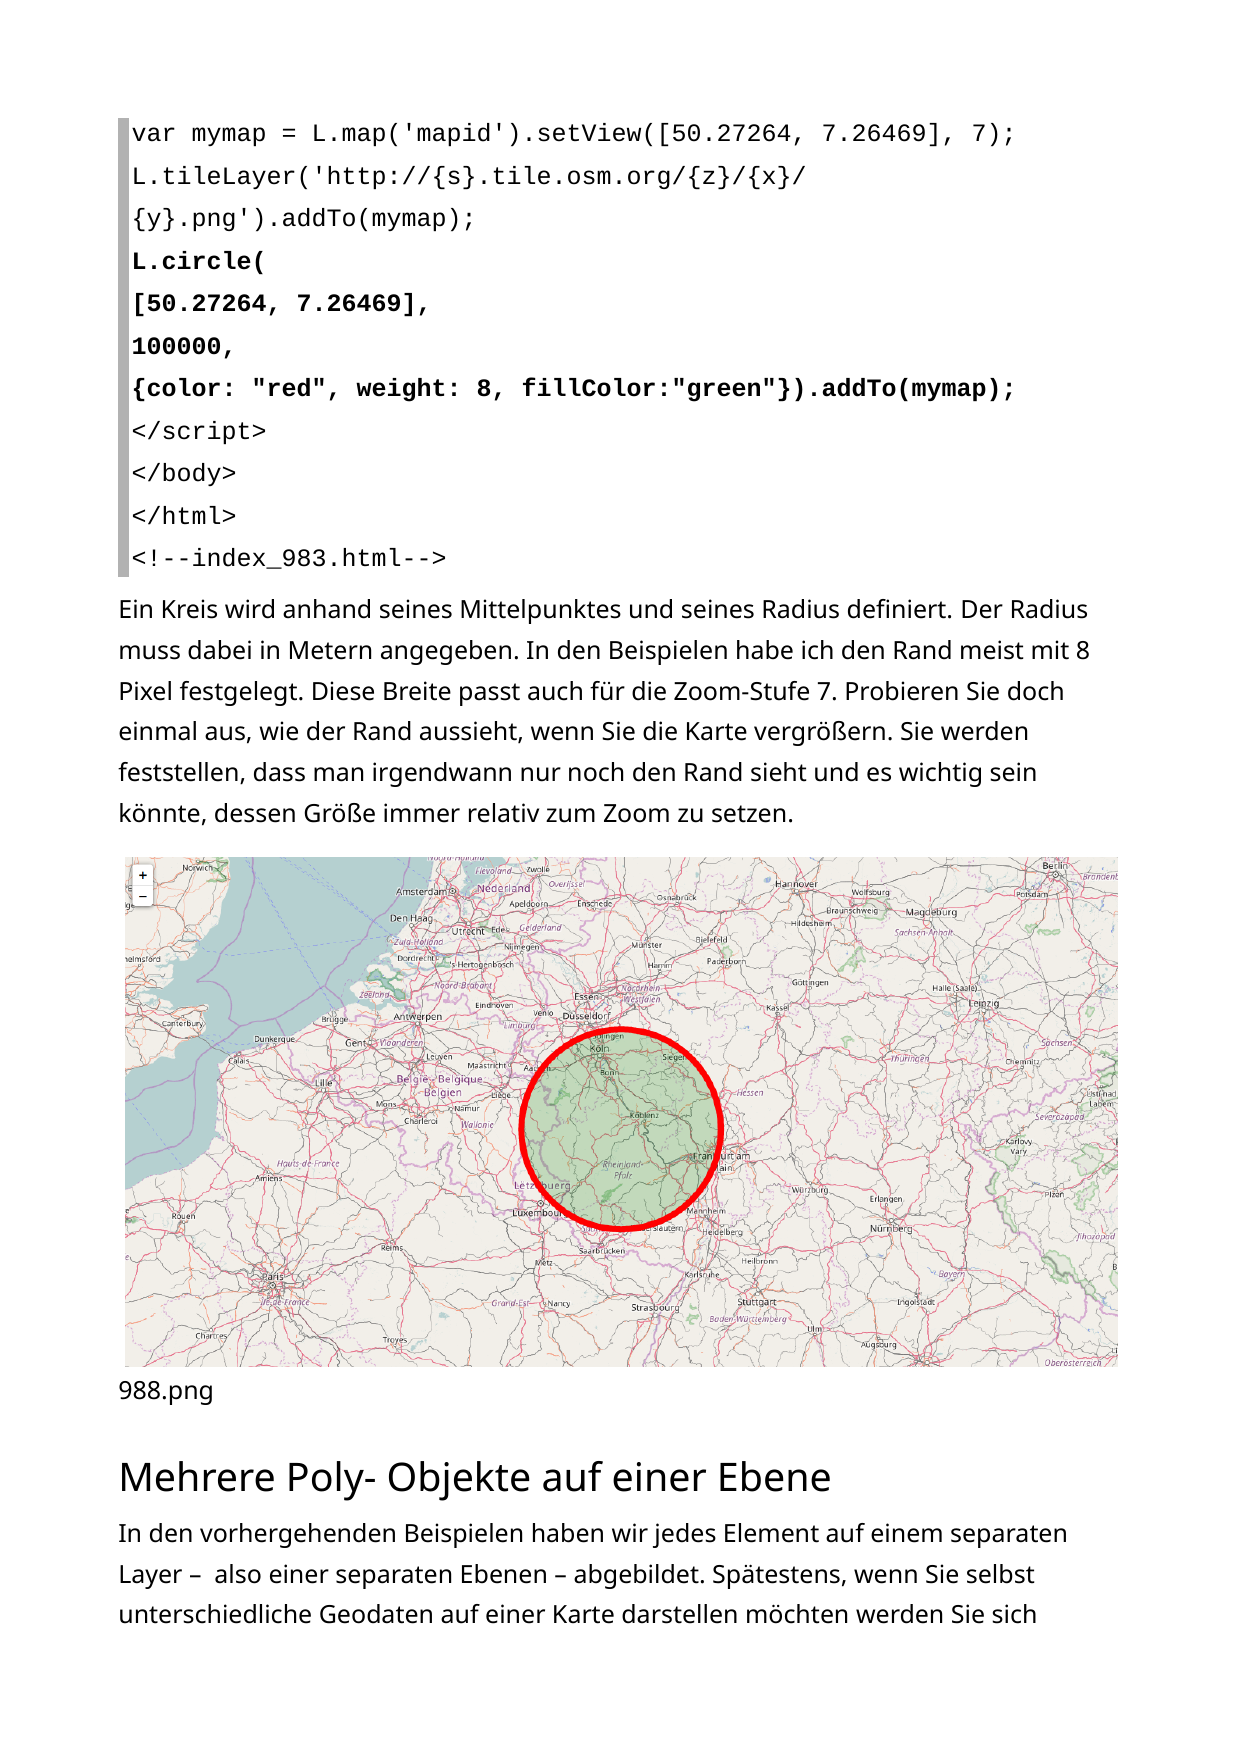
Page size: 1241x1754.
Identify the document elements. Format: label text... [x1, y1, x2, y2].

text 100000, [129, 331, 1122, 362]
text <!--index_983.html--> [129, 543, 1122, 577]
subtitle Mehrere Poly- Objekte auf einer Ebene [118, 1449, 1122, 1503]
picture [118, 851, 1123, 1367]
text {color: "red", weight: 8, fillColor:"green"}).addTo(mymap); [129, 373, 1122, 404]
text L.tileLayer('http://{s}.tile.osm.org/{z}/{x}/{y}.png').addTo(mymap); [129, 161, 1122, 234]
text 988.png [118, 1367, 1122, 1407]
text L.circle( [129, 246, 1122, 277]
text </body> [129, 458, 1122, 489]
text In den vorhergehenden Beispielen haben wir jedes Element auf einem separaten Layer – also einer separaten Ebenen – abgebildet. Spätestens, wenn Sie selbst unterschiedliche Geodaten auf einer Karte darstellen möchten werden Sie sich [118, 1515, 1122, 1631]
text [50.27264, 7.26469], [129, 288, 1122, 319]
text var mymap = L.map('mapid').setView([50.27264, 7.26469], 7); [129, 118, 1122, 149]
text </html> [129, 501, 1122, 532]
text Ein Kreis wird anhand seines Mittelpunktes und seines Radius definiert. Der Radius muss dabei in Metern angegeben. In den Beispielen habe ich den Rand meist mit 8 Pixel festgelegt. Diese Breite passt auch für die Zoom-Stufe 7. Probieren Sie doch einmal aus, wie der Rand aussieht, wenn Sie die Karte vergrößern. Sie werden feststellen, dass man irgendwann nur noch den Rand sieht und es wichtig sein könnte, dessen Größe immer relativ zum Zoom zu setzen. [118, 591, 1122, 830]
text </script> [129, 416, 1122, 447]
